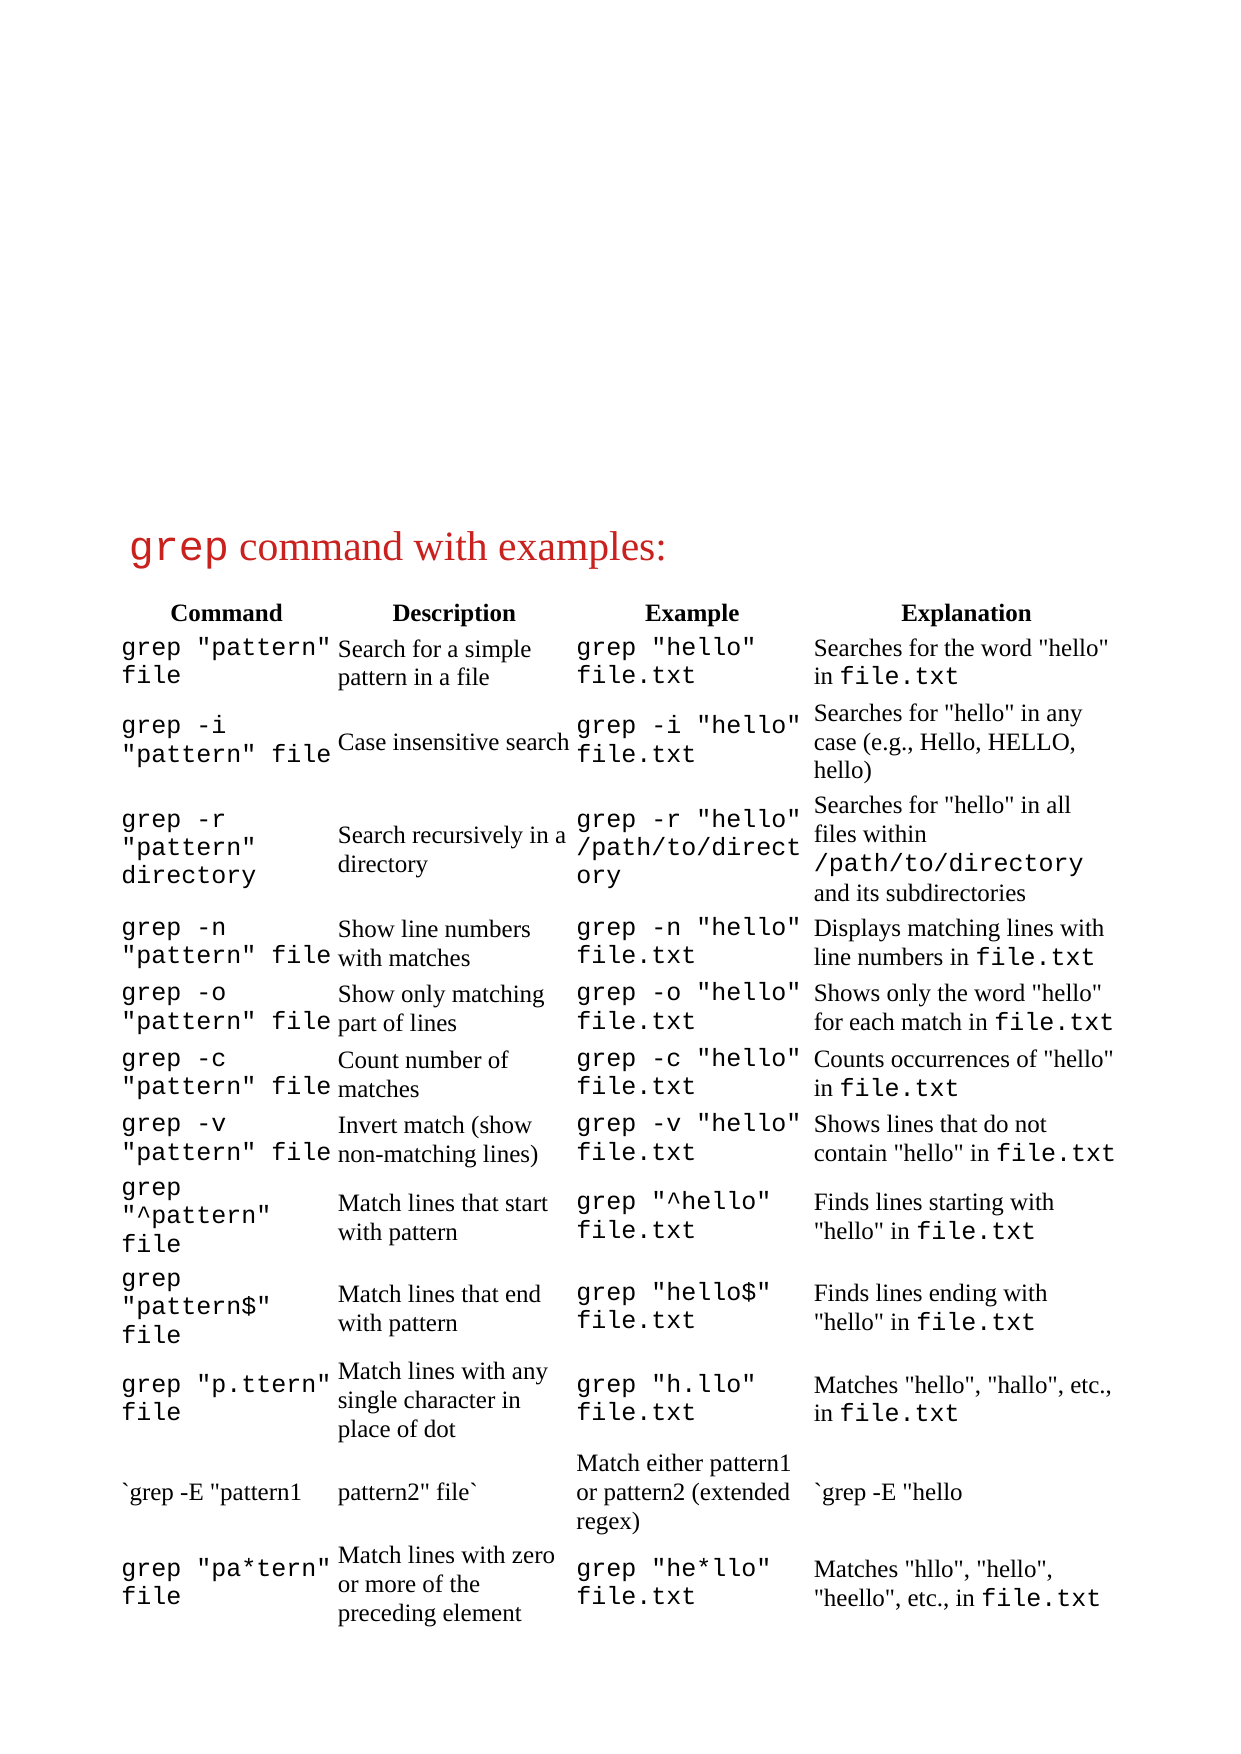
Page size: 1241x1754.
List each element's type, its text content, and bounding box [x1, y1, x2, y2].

table_cell grep "h.llo" file.txt [573, 1354, 811, 1446]
table_cell Search for a simple pattern in a file [335, 630, 573, 695]
table_cell Displays matching lines with line numbers in file.txt [811, 910, 1122, 976]
text grep command with examples: [118, 521, 1122, 573]
table_cell Search recursively in a directory [335, 787, 573, 910]
table_cell Finds lines ending with "hello" in file.txt [811, 1263, 1122, 1353]
table_cell Invert match (show non-matching lines) [335, 1106, 573, 1172]
table_cell grep -i "hello" file.txt [573, 695, 811, 787]
table_cell Searches for "hello" in any case (e.g., Hello, HELLO, hello) [811, 695, 1122, 787]
table_cell Show line numbers with matches [335, 910, 573, 976]
table_cell grep -r "hello" /path/to/directory [573, 787, 811, 910]
table_cell grep "p.ttern" file [118, 1354, 335, 1446]
table_cell Counts occurrences of "hello" in file.txt [811, 1041, 1122, 1106]
table_cell grep -i "pattern" file [118, 695, 335, 787]
table_cell grep -c "pattern" file [118, 1041, 335, 1106]
table_cell `grep -E "hello [811, 1446, 1122, 1538]
table_cell Count number of matches [335, 1041, 573, 1106]
table_cell grep -n "hello" file.txt [573, 910, 811, 976]
table_cell Show only matching part of lines [335, 976, 573, 1041]
table_cell grep "pa*tern" file [118, 1538, 335, 1630]
table_cell Shows only the word "hello" for each match in file.txt [811, 976, 1122, 1041]
table_cell grep -v "hello" file.txt [573, 1106, 811, 1172]
table_cell `grep -E "pattern1 [118, 1446, 335, 1538]
table_cell Case insensitive search [335, 695, 573, 787]
table_cell grep "he*llo" file.txt [573, 1538, 811, 1630]
table_cell grep -c "hello" file.txt [573, 1041, 811, 1106]
table_cell grep -v "pattern" file [118, 1106, 335, 1172]
table_cell grep "pattern$" file [118, 1263, 335, 1353]
table_header Description [335, 595, 573, 630]
table_header Command [118, 595, 335, 630]
table_cell grep "hello" file.txt [573, 630, 811, 695]
table_cell Searches for the word "hello" in file.txt [811, 630, 1122, 695]
table_cell grep "^hello" file.txt [573, 1172, 811, 1263]
table_cell Match lines that end with pattern [335, 1263, 573, 1353]
table_cell grep -r "pattern" directory [118, 787, 335, 910]
table_header Explanation [811, 595, 1122, 630]
table_cell Matches "hello", "hallo", etc., in file.txt [811, 1354, 1122, 1446]
table_cell Match lines with any single character in place of dot [335, 1354, 573, 1446]
table_cell grep "hello$" file.txt [573, 1263, 811, 1353]
table_cell grep "^pattern" file [118, 1172, 335, 1263]
table_cell Searches for "hello" in all files within /path/to/directory and its subdirectories [811, 787, 1122, 910]
table_cell Finds lines starting with "hello" in file.txt [811, 1172, 1122, 1263]
table_cell Match lines that start with pattern [335, 1172, 573, 1263]
table_cell grep -o "hello" file.txt [573, 976, 811, 1041]
table_cell Match lines with zero or more of the preceding element [335, 1538, 573, 1630]
table_cell grep -o "pattern" file [118, 976, 335, 1041]
table_cell grep "pattern" file [118, 630, 335, 695]
table_cell Matches "hllo", "hello", "heello", etc., in file.txt [811, 1538, 1122, 1630]
table_cell grep -n "pattern" file [118, 910, 335, 976]
table_cell pattern2" file` [335, 1446, 573, 1538]
table_cell Shows lines that do not contain "hello" in file.txt [811, 1106, 1122, 1172]
table_header Example [573, 595, 811, 630]
table_cell Match either pattern1 or pattern2 (extended regex) [573, 1446, 811, 1538]
